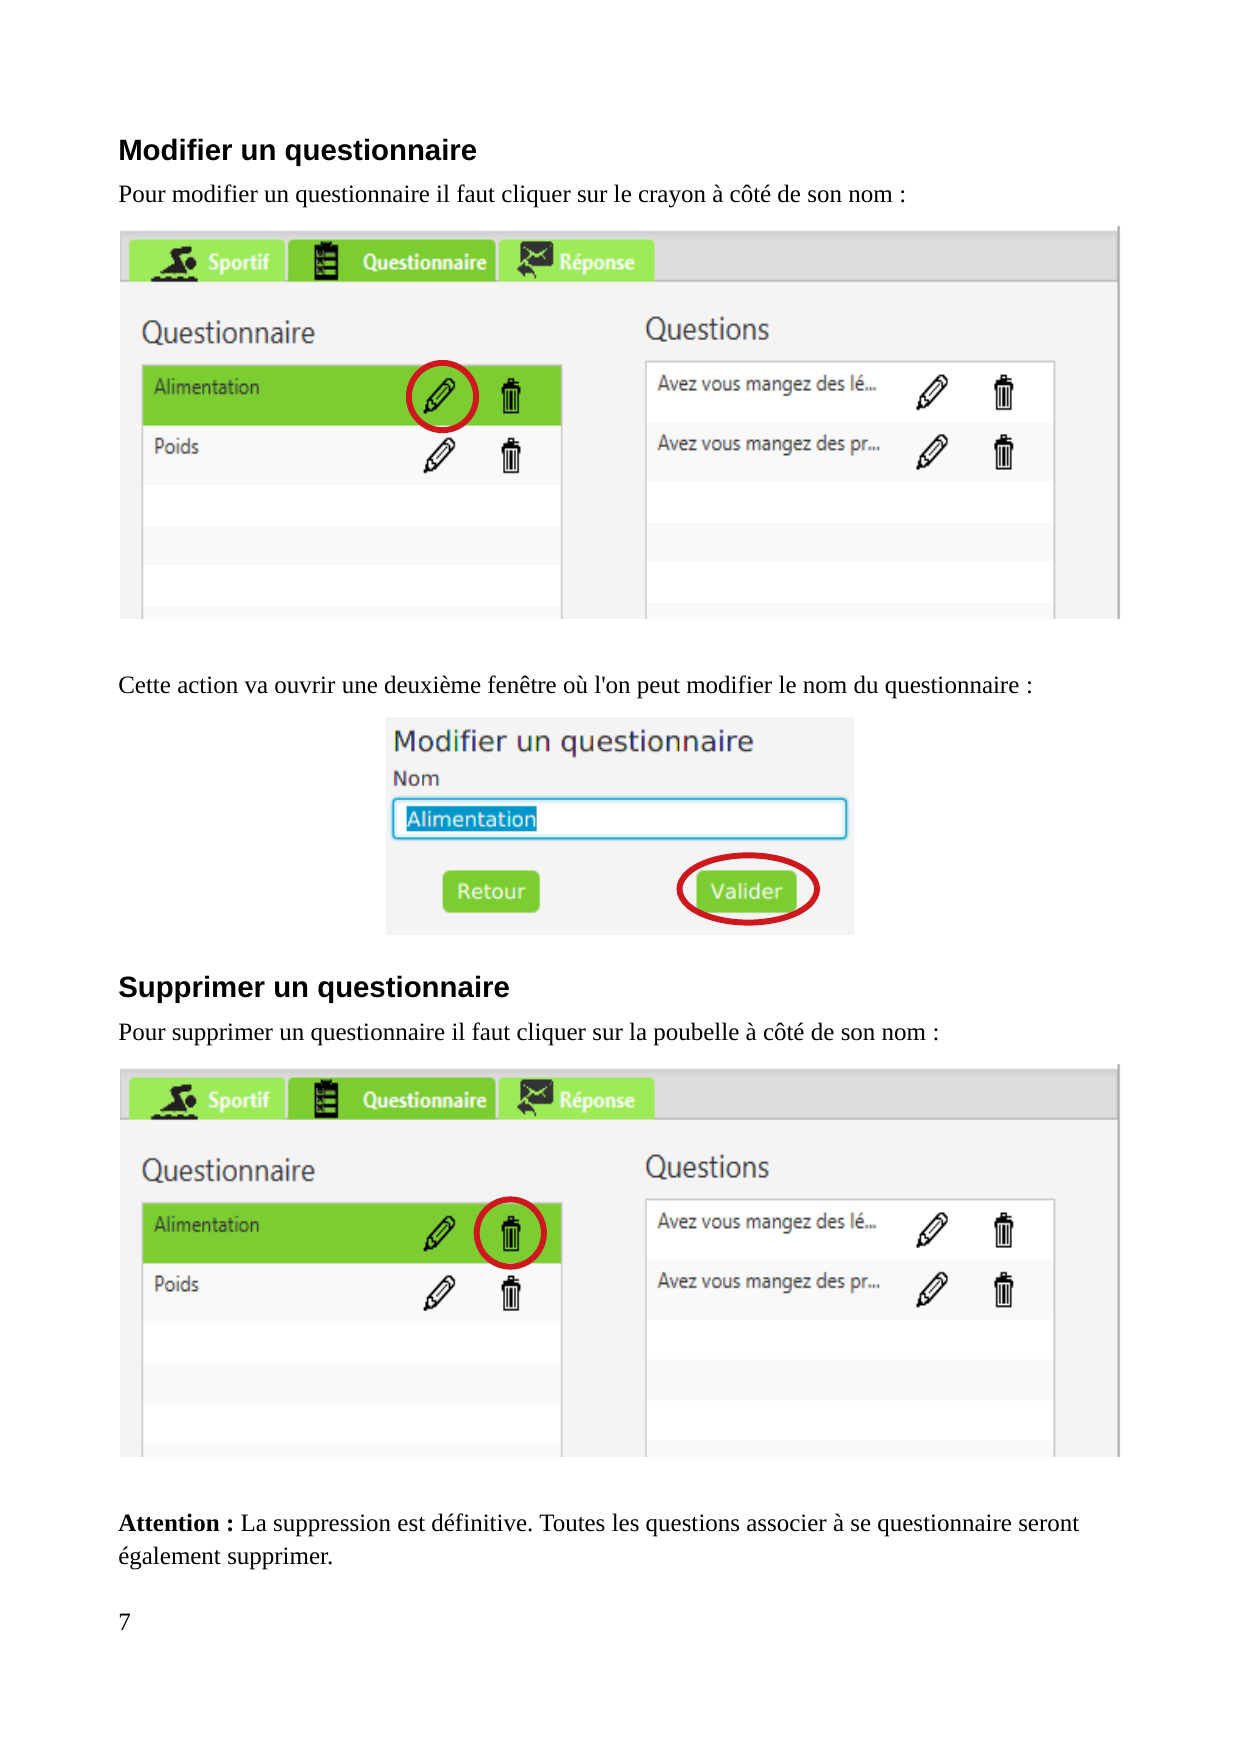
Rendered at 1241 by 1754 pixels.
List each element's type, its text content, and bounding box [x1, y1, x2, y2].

picture [120, 1064, 1121, 1457]
picture [385, 717, 855, 935]
picture [120, 226, 1121, 619]
text Attention : La suppression est définitive. Toutes les questions associer à se questionnaire seront également supprimer. [118, 1508, 1122, 1570]
subtitle Supprimer un questionnaire [118, 970, 1122, 1004]
subtitle Modifier un questionnaire [118, 133, 1122, 166]
text Pour supprimer un questionnaire il faut cliquer sur la poubelle à côté de son nom : [118, 1017, 1122, 1045]
text Pour modifier un questionnaire il faut cliquer sur le crayon à côté de son nom : [118, 179, 1122, 208]
text Cette action va ouvrir une deuxième fenêtre où l'on peut modifier le nom du questionnaire : [118, 670, 1122, 699]
